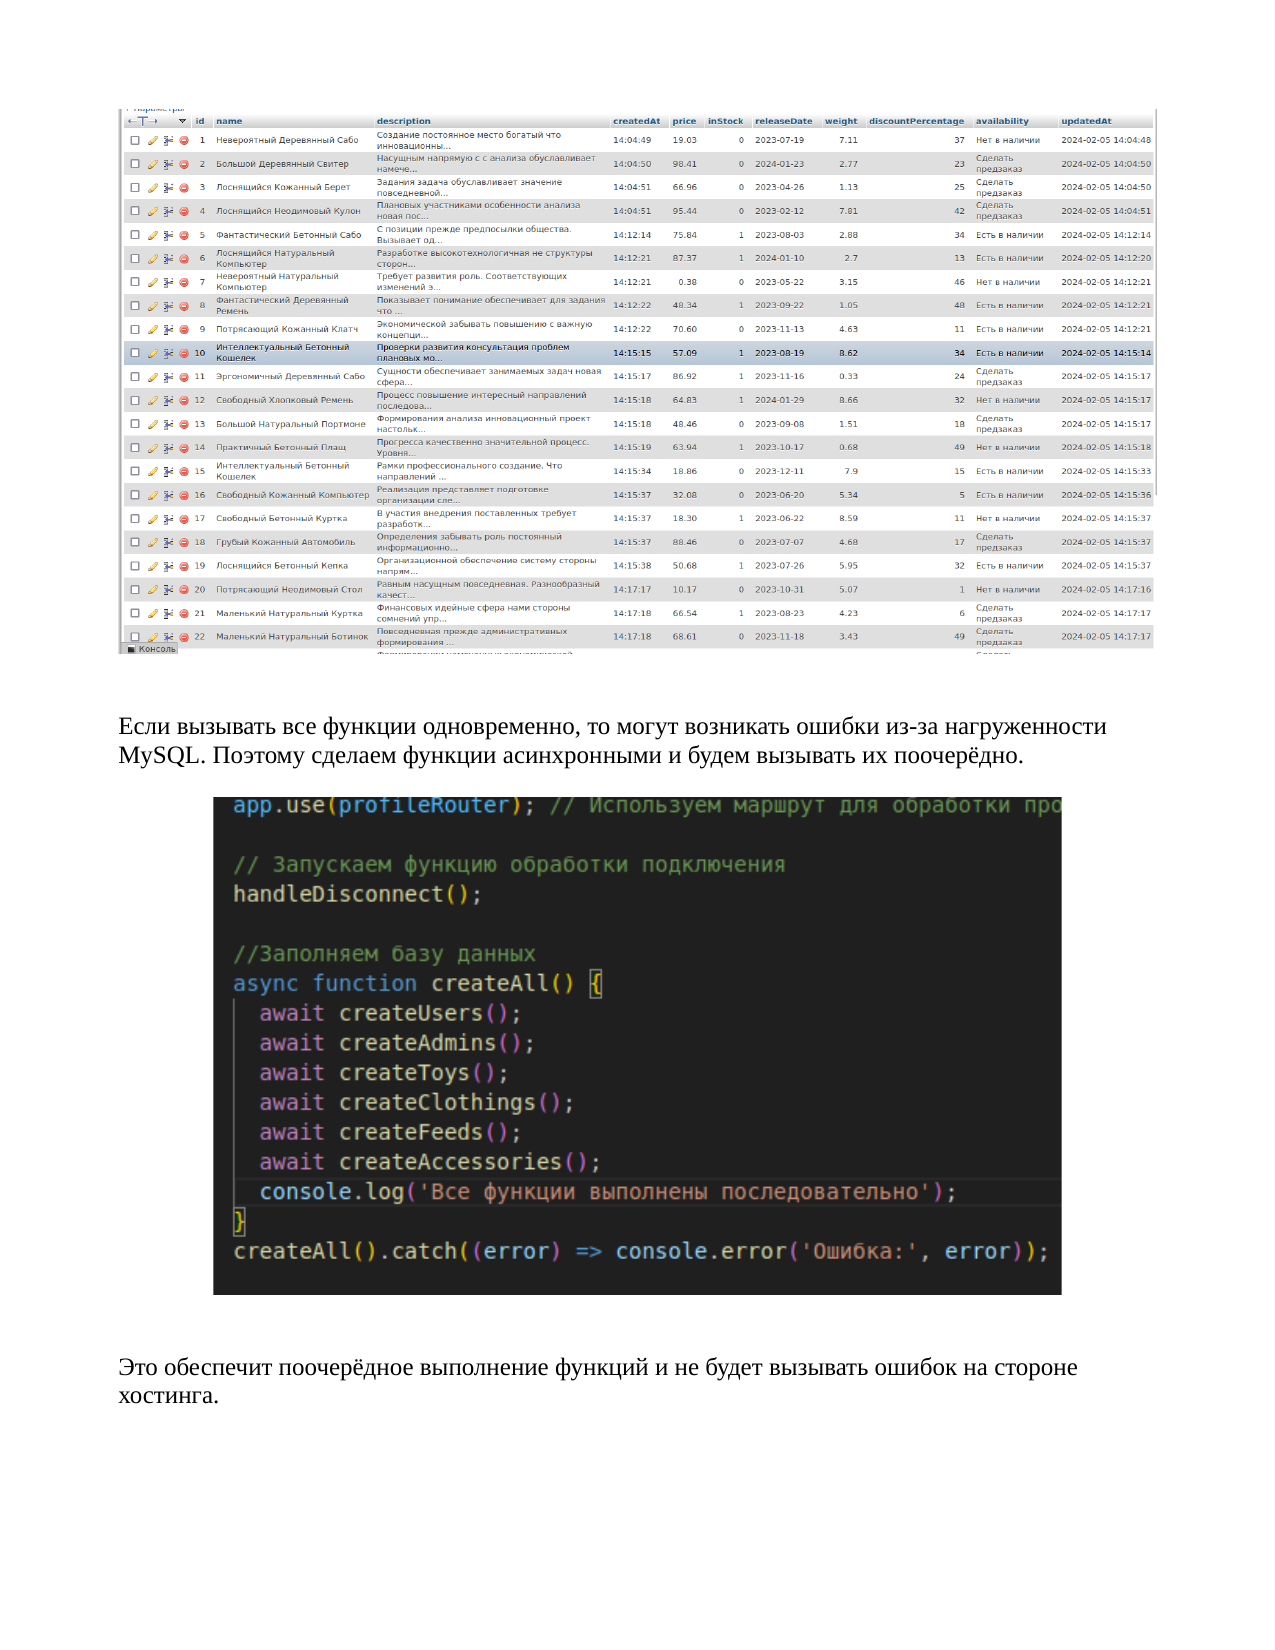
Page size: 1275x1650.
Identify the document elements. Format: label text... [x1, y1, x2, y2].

text Это обеспечит поочерёдное выполнение функций и не будет вызывать ошибок на стороне хостинга. [118, 1352, 1157, 1409]
picture [118, 109, 1157, 654]
text Если вызывать все функции одновременно, то могут возникать ошибки из-за нагруженности MySQL. Поэтому сделаем функции асинхронными и будем вызывать их поочерёдно. [118, 711, 1157, 769]
picture [213, 797, 1062, 1295]
